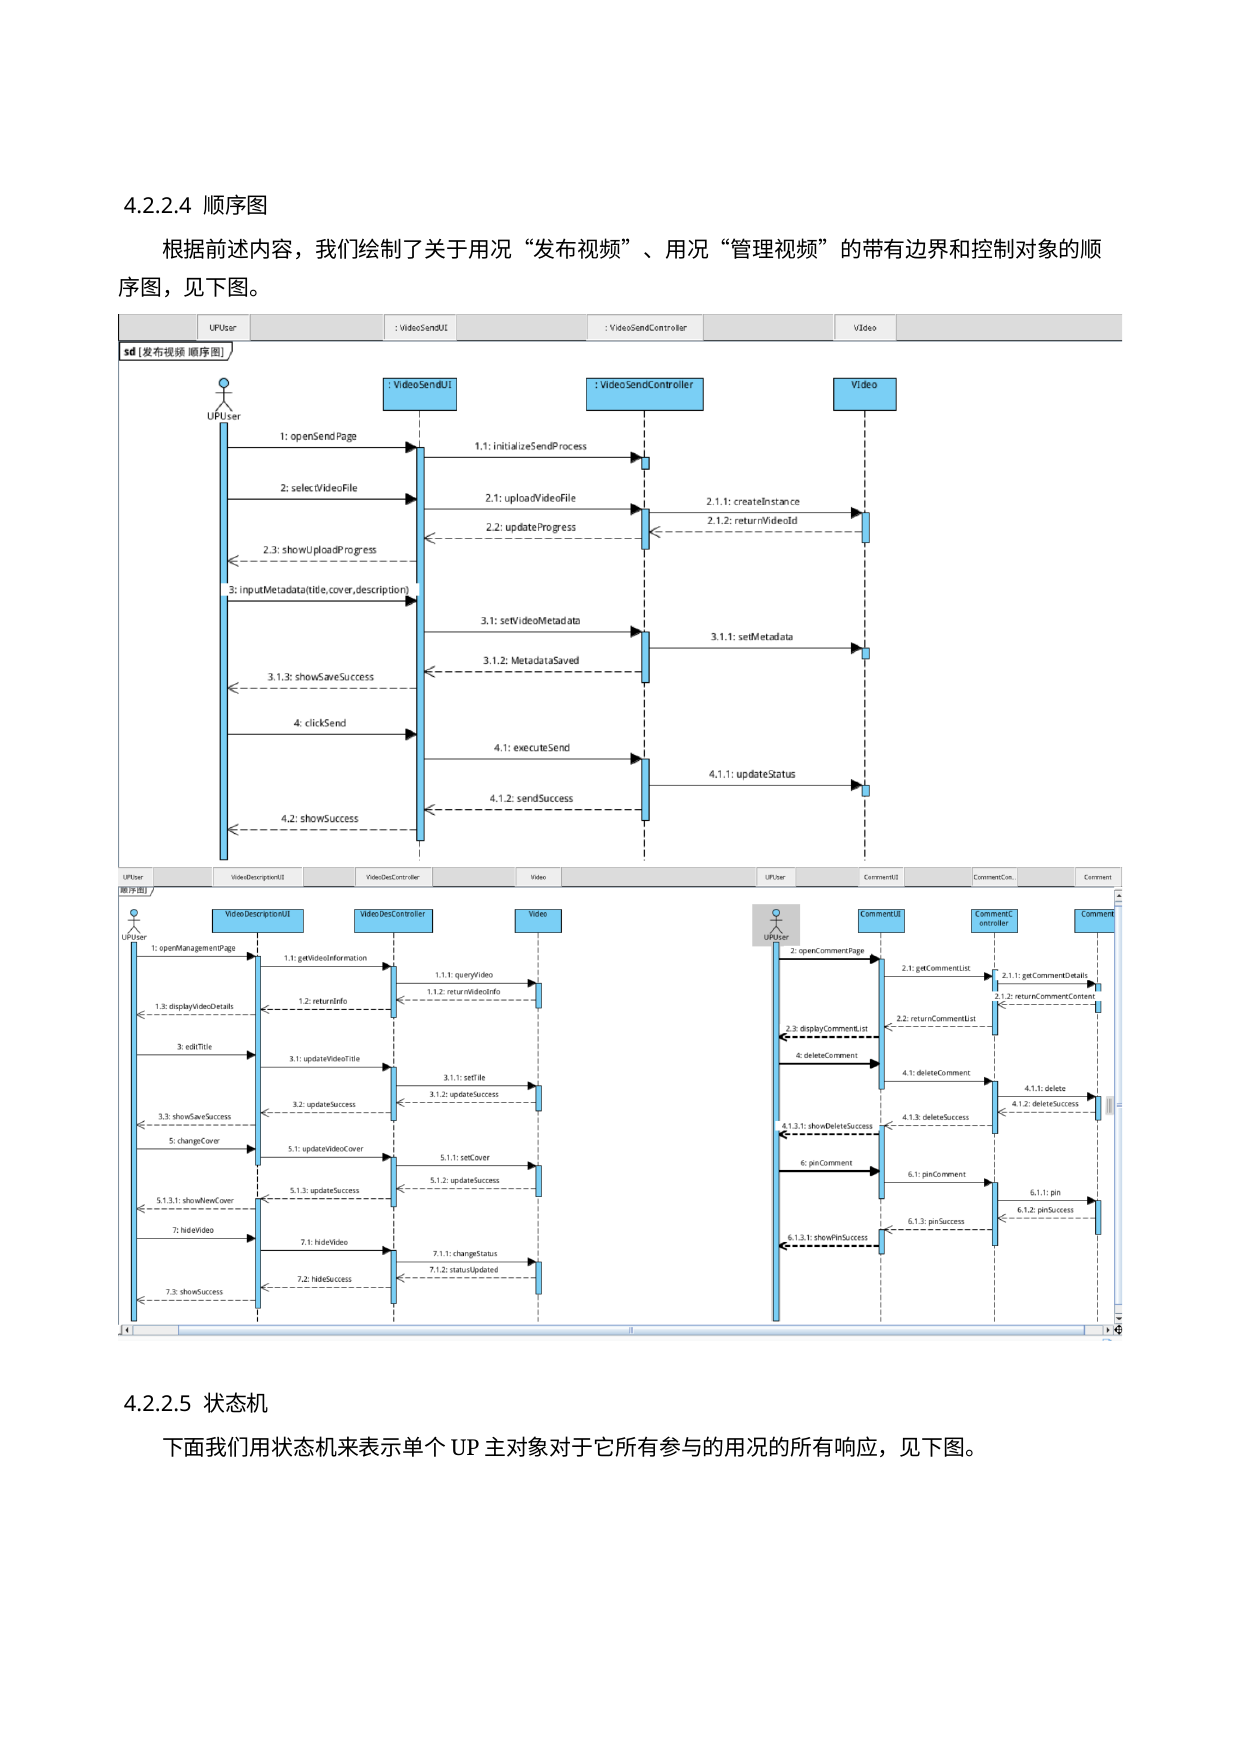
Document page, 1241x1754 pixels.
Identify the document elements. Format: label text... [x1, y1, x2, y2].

subtitle 顺序图 [118, 188, 1122, 219]
text 根据前述内容，我们绘制了关于用况“发布视频”、用况“管理视频”的带有边界和控制对象的顺序图，见下图。 [118, 232, 1122, 302]
subtitle 状态机 [118, 1386, 1122, 1417]
picture [118, 314, 1123, 1341]
text 下面我们用状态机来表示单个UP主对象对于它所有参与的用况的所有响应，见下图。 [118, 1430, 1122, 1462]
